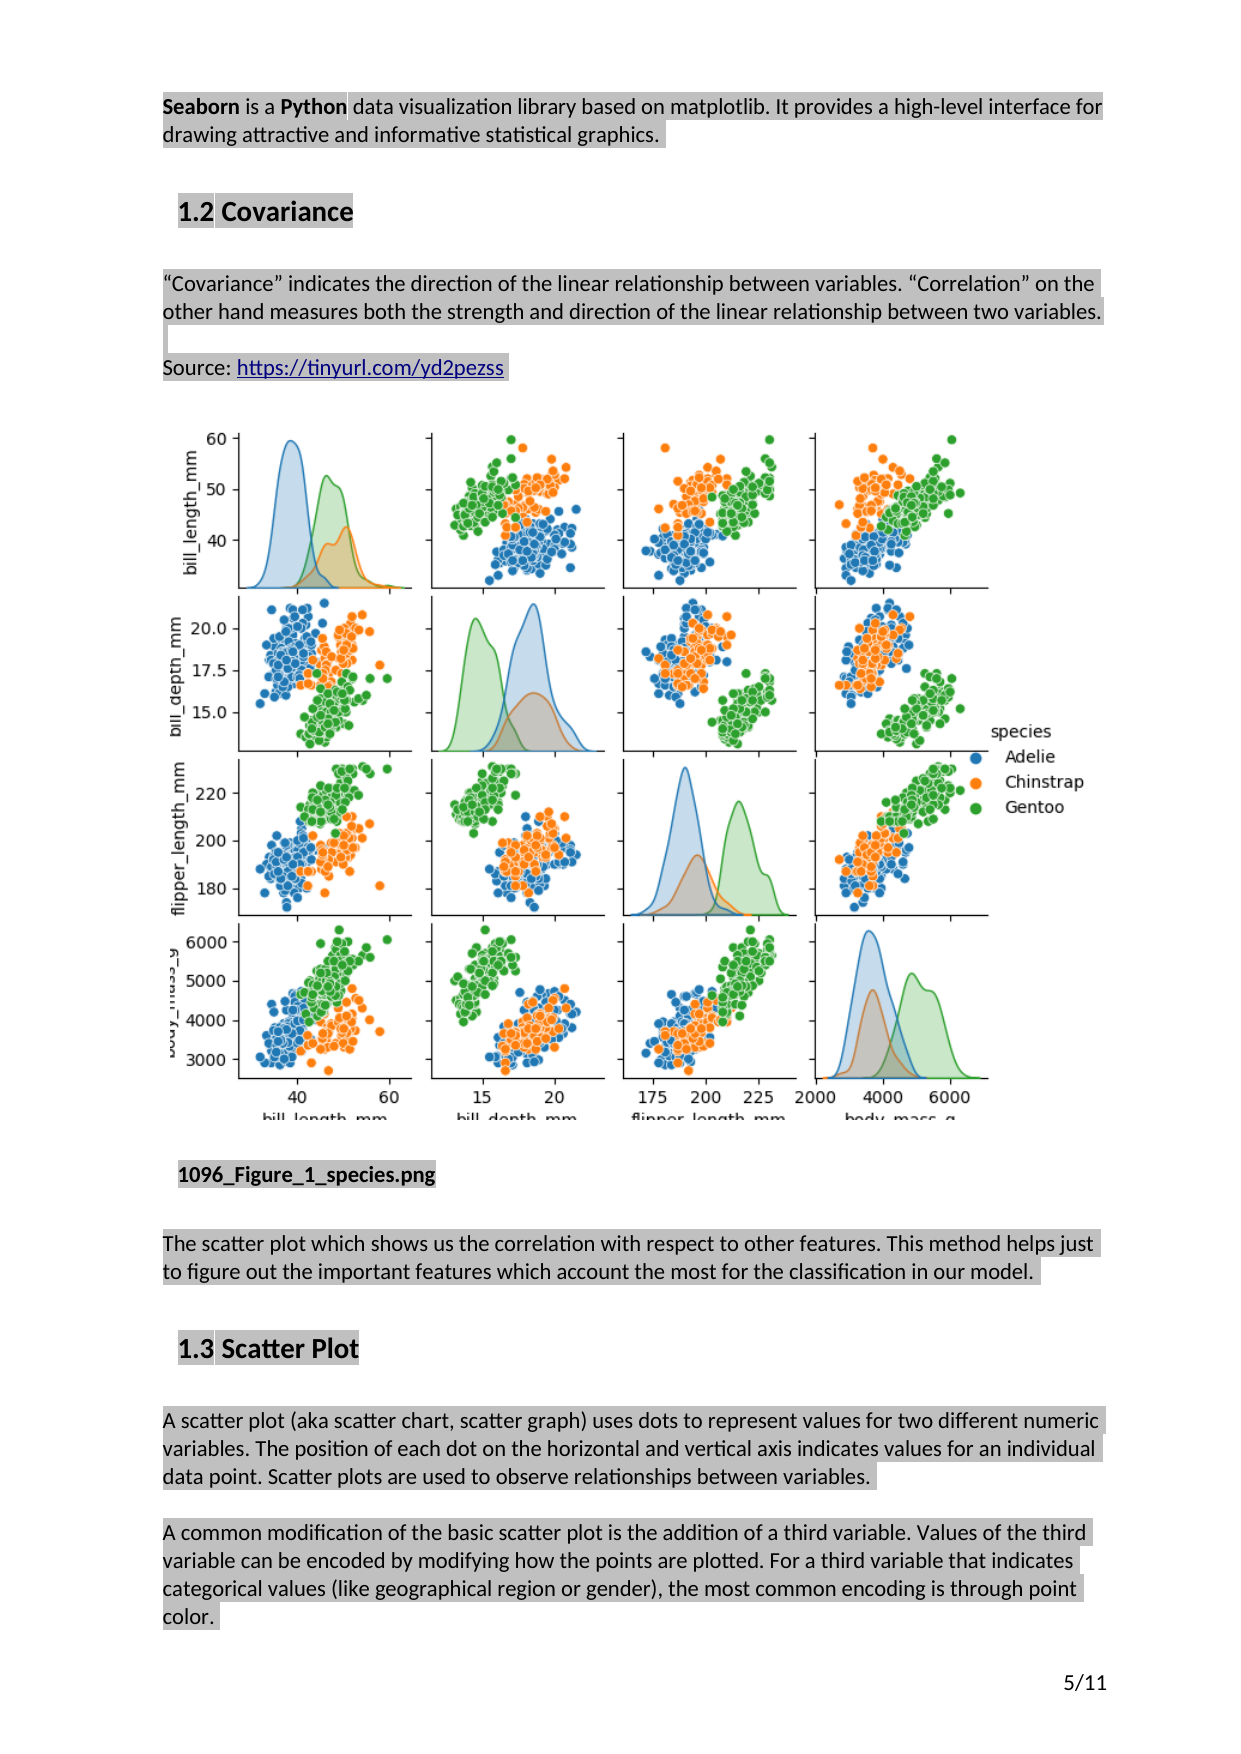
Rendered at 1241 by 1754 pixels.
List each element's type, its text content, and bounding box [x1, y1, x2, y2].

text The scatter plot which shows us the correlation with respect to other features. This method helps just to figure out the important features which account the most for the classification in our model. [162, 1229, 1107, 1285]
subtitle Scatter Plot [215, 1330, 1107, 1365]
picture [170, 421, 1100, 1120]
text A scatter plot (aka scatter chart, scatter graph) uses dots to represent values for two different numeric variables. The position of each dot on the horizontal and vertical axis indicates values for an individual data point. Scatter plots are used to observe relationships between variables. [162, 1406, 1107, 1490]
text “Covariance” indicates the direction of the linear relationship between variables. “Correlation” on the other hand measures both the strength and direction of the linear relationship between two variables. [162, 269, 1107, 325]
subtitle Covariance [215, 193, 1107, 228]
text A common modification of the basic scatter plot is the addition of a third variable. Values of the third variable can be encoded by modifying how the points are plotted. For a third variable that indicates categorical values (like geographical region or gender), the most common encoding is through point color. [162, 1518, 1107, 1630]
text 1096_Figure_1_species.png [177, 1160, 1107, 1188]
text Source: https://tinyurl.com/yd2pezss [162, 353, 1107, 381]
text Seaborn is a Python data visualization library based on matplotlib. It provides a high-level interface for drawing attractive and informative statistical graphics. [162, 92, 1107, 148]
